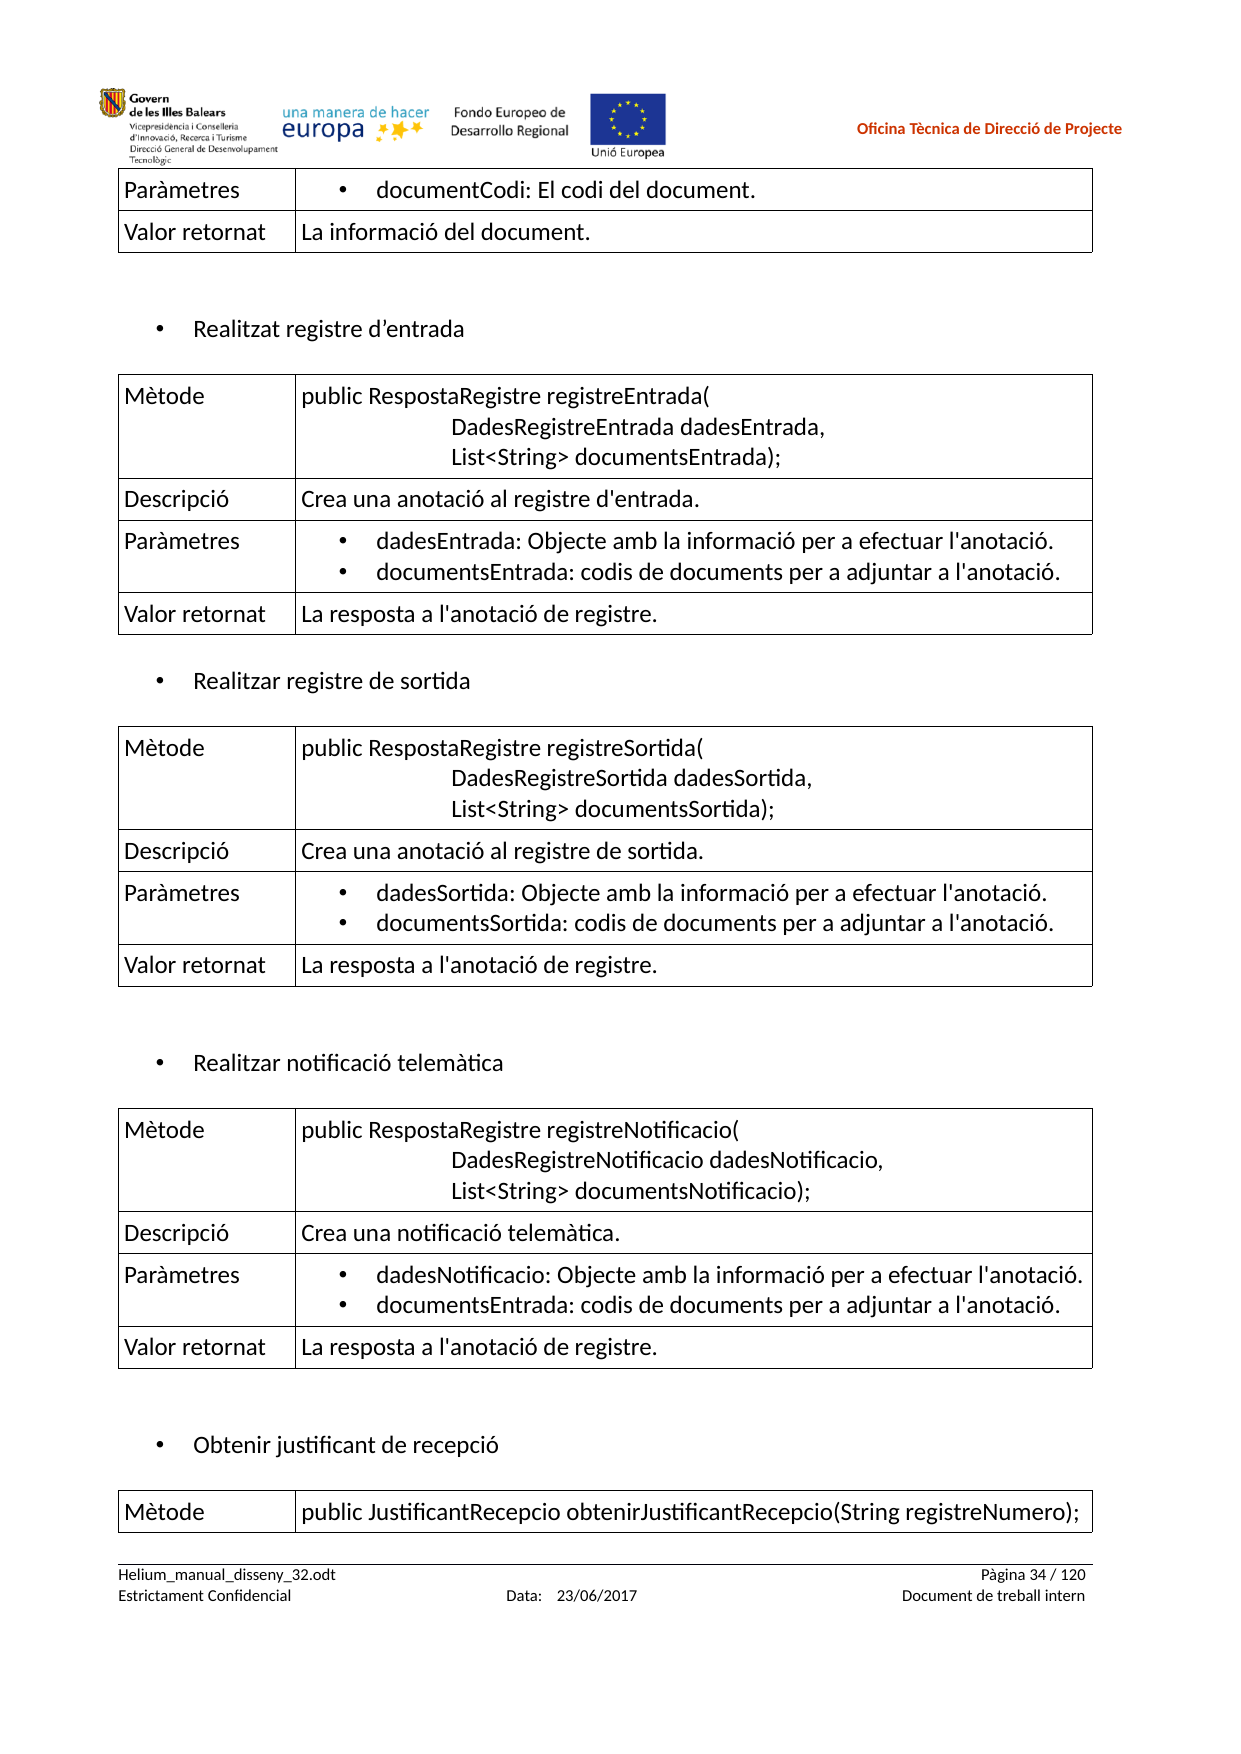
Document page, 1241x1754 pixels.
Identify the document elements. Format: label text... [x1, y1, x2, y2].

table_cell Descripció [119, 830, 295, 871]
table_cell La resposta a l'anotació de registre. [296, 593, 1092, 634]
picture [99, 87, 668, 166]
table_cell Descripció [119, 1212, 295, 1253]
table_header public RespostaRegistre registreSortida( DadesRegistreSortida dadesSortida, List<String> documentsSortida); [296, 727, 1092, 829]
table_header public RespostaRegistre registreNotificacio( DadesRegistreNotificacio dadesNotificacio, List<String> documentsNotificacio); [296, 1109, 1092, 1211]
table_cell La resposta a l'anotació de registre. [296, 945, 1092, 986]
list Realitzar registre de sortida [156, 665, 1122, 695]
table_cell Paràmetres [119, 521, 295, 592]
table_cell Valor retornat [119, 945, 295, 986]
table_cell Valor retornat [119, 1327, 295, 1368]
table_cell Crea una anotació al registre de sortida. [296, 830, 1092, 871]
table_cell dadesNotificacio: Objecte amb la informació per a efectuar l'anotació. documentsEntrada: codis de documents per a adjuntar a l'anotació. [296, 1254, 1092, 1326]
table_header Mètode [119, 1491, 295, 1532]
table_header public RespostaRegistre registreEntrada( DadesRegistreEntrada dadesEntrada, List<String> documentsEntrada); [296, 375, 1092, 477]
table_cell La resposta a l'anotació de registre. [296, 1327, 1092, 1368]
table_header Mètode [119, 727, 295, 829]
table_cell dadesSortida: Objecte amb la informació per a efectuar l'anotació. documentsSortida: codis de documents per a adjuntar a l'anotació. [296, 872, 1092, 944]
table_cell Crea una notificació telemàtica. [296, 1212, 1092, 1253]
table_cell Valor retornat [119, 593, 295, 634]
table_cell Paràmetres [119, 872, 295, 944]
table_cell Paràmetres [119, 1254, 295, 1326]
table_cell Valor retornat [119, 211, 295, 252]
table_cell Crea una anotació al registre d'entrada. [296, 479, 1092, 519]
list Realitzar notificació telemàtica [156, 1047, 1122, 1077]
list Realitzat registre d’entrada [156, 313, 1122, 344]
table_header Mètode [119, 375, 295, 477]
list Obtenir justificant de recepció [156, 1429, 1122, 1459]
table_cell dadesEntrada: Objecte amb la informació per a efectuar l'anotació. documentsEntrada: codis de documents per a adjuntar a l'anotació. [296, 521, 1092, 592]
table_cell Descripció [119, 479, 295, 519]
table_header Mètode [119, 1109, 295, 1211]
table_cell La informació del document. [296, 211, 1092, 252]
table_header public JustificantRecepcio obtenirJustificantRecepcio(String registreNumero); [296, 1491, 1092, 1532]
table_cell documentCodi: El codi del document. [296, 169, 1092, 210]
table_cell Paràmetres [119, 169, 295, 210]
